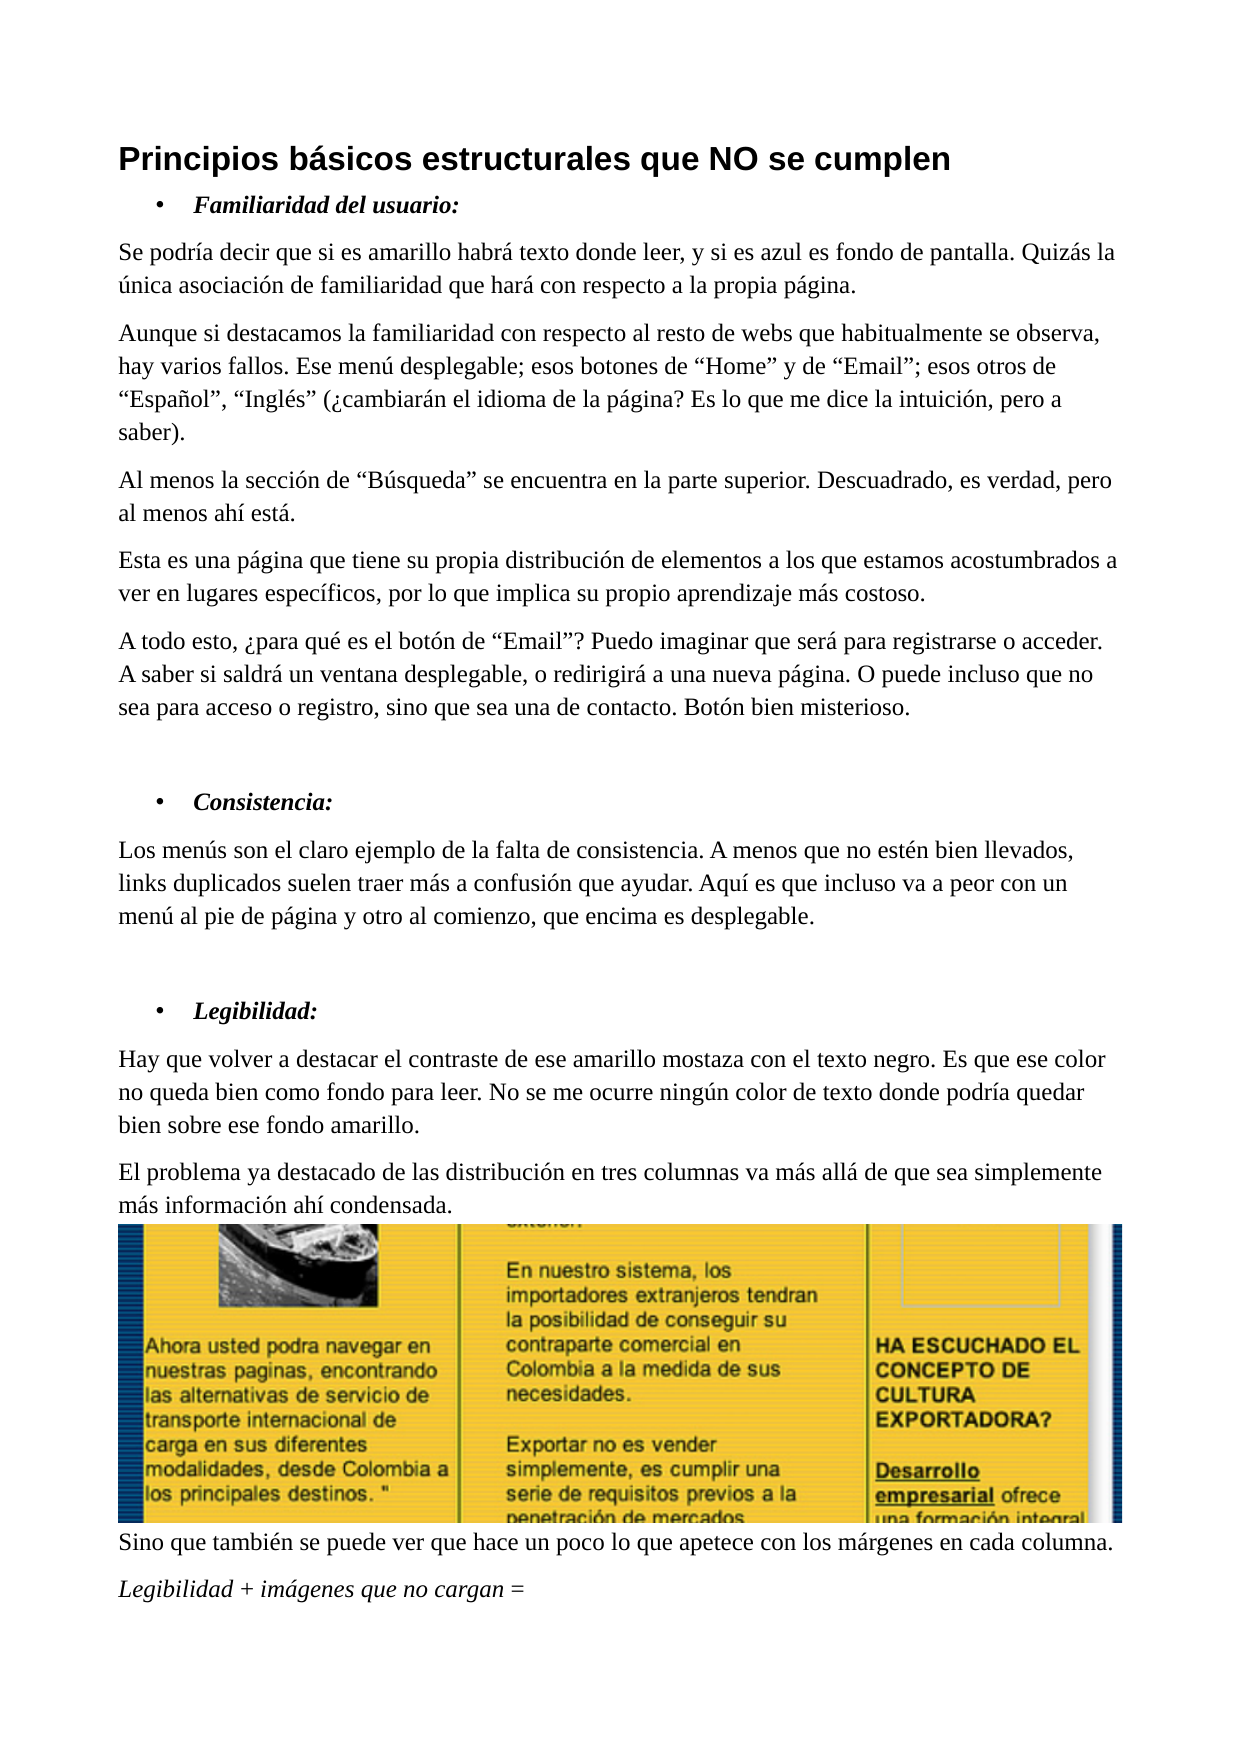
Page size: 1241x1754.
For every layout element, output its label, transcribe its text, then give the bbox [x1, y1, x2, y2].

list Familiaridad del usuario: [156, 190, 1122, 219]
list Consistencia: [156, 787, 1122, 816]
text Al menos la sección de “Búsqueda” se encuentra en la parte superior. Descuadrado, es verdad, pero al menos ahí está. [118, 465, 1122, 527]
text Legibilidad + imágenes que no cargan = 💥🤯💥 [118, 1574, 1122, 1603]
text Esta es una página que tiene su propia distribución de elementos a los que estamos acostumbrados a ver en lugares específicos, por lo que implica su propio aprendizaje más costoso. [118, 545, 1122, 607]
text Sino que también se puede ver que hace un poco lo que apetece con los márgenes en cada columna. [118, 1523, 1122, 1555]
text Los menús son el claro ejemplo de la falta de consistencia. A menos que no estén bien llevados, links duplicados suelen traer más a confusión que ayudar. Aquí es que incluso va a peor con un menú al pie de página y otro al comienzo, que encima es desplegable. [118, 835, 1122, 930]
text Aunque si destacamos la familiaridad con respecto al resto de webs que habitualmente se observa, hay varios fallos. Ese menú desplegable; esos botones de “Home” y de “Email”; esos otros de “Español”, “Inglés” (¿cambiarán el idioma de la página? Es lo que me dice la intuición, pero a saber). [118, 318, 1122, 446]
text Hay que volver a destacar el contraste de ese amarillo mostaza con el texto negro. Es que ese color no queda bien como fondo para leer. No se me ocurre ningún color de texto donde podría quedar bien sobre ese fondo amarillo. [118, 1044, 1122, 1138]
picture [118, 1224, 1123, 1523]
text Se podría decir que si es amarillo habrá texto donde leer, y si es azul es fondo de pantalla. Quizás la única asociación de familiaridad que hará con respecto a la propia página. [118, 237, 1122, 299]
text A todo esto, ¿para qué es el botón de “Email”? Puedo imaginar que será para registrarse o acceder. A saber si saldrá un ventana desplegable, o redirigirá a una nueva página. O puede incluso que no sea para acceso o registro, sino que sea una de contacto. Botón bien misterioso. [118, 626, 1122, 721]
subtitle Principios básicos estructurales que NO se cumplen [118, 139, 1122, 177]
list Legibilidad: [156, 996, 1122, 1025]
text El problema ya destacado de las distribución en tres columnas va más allá de que sea simplemente más información ahí condensada. [118, 1157, 1122, 1219]
